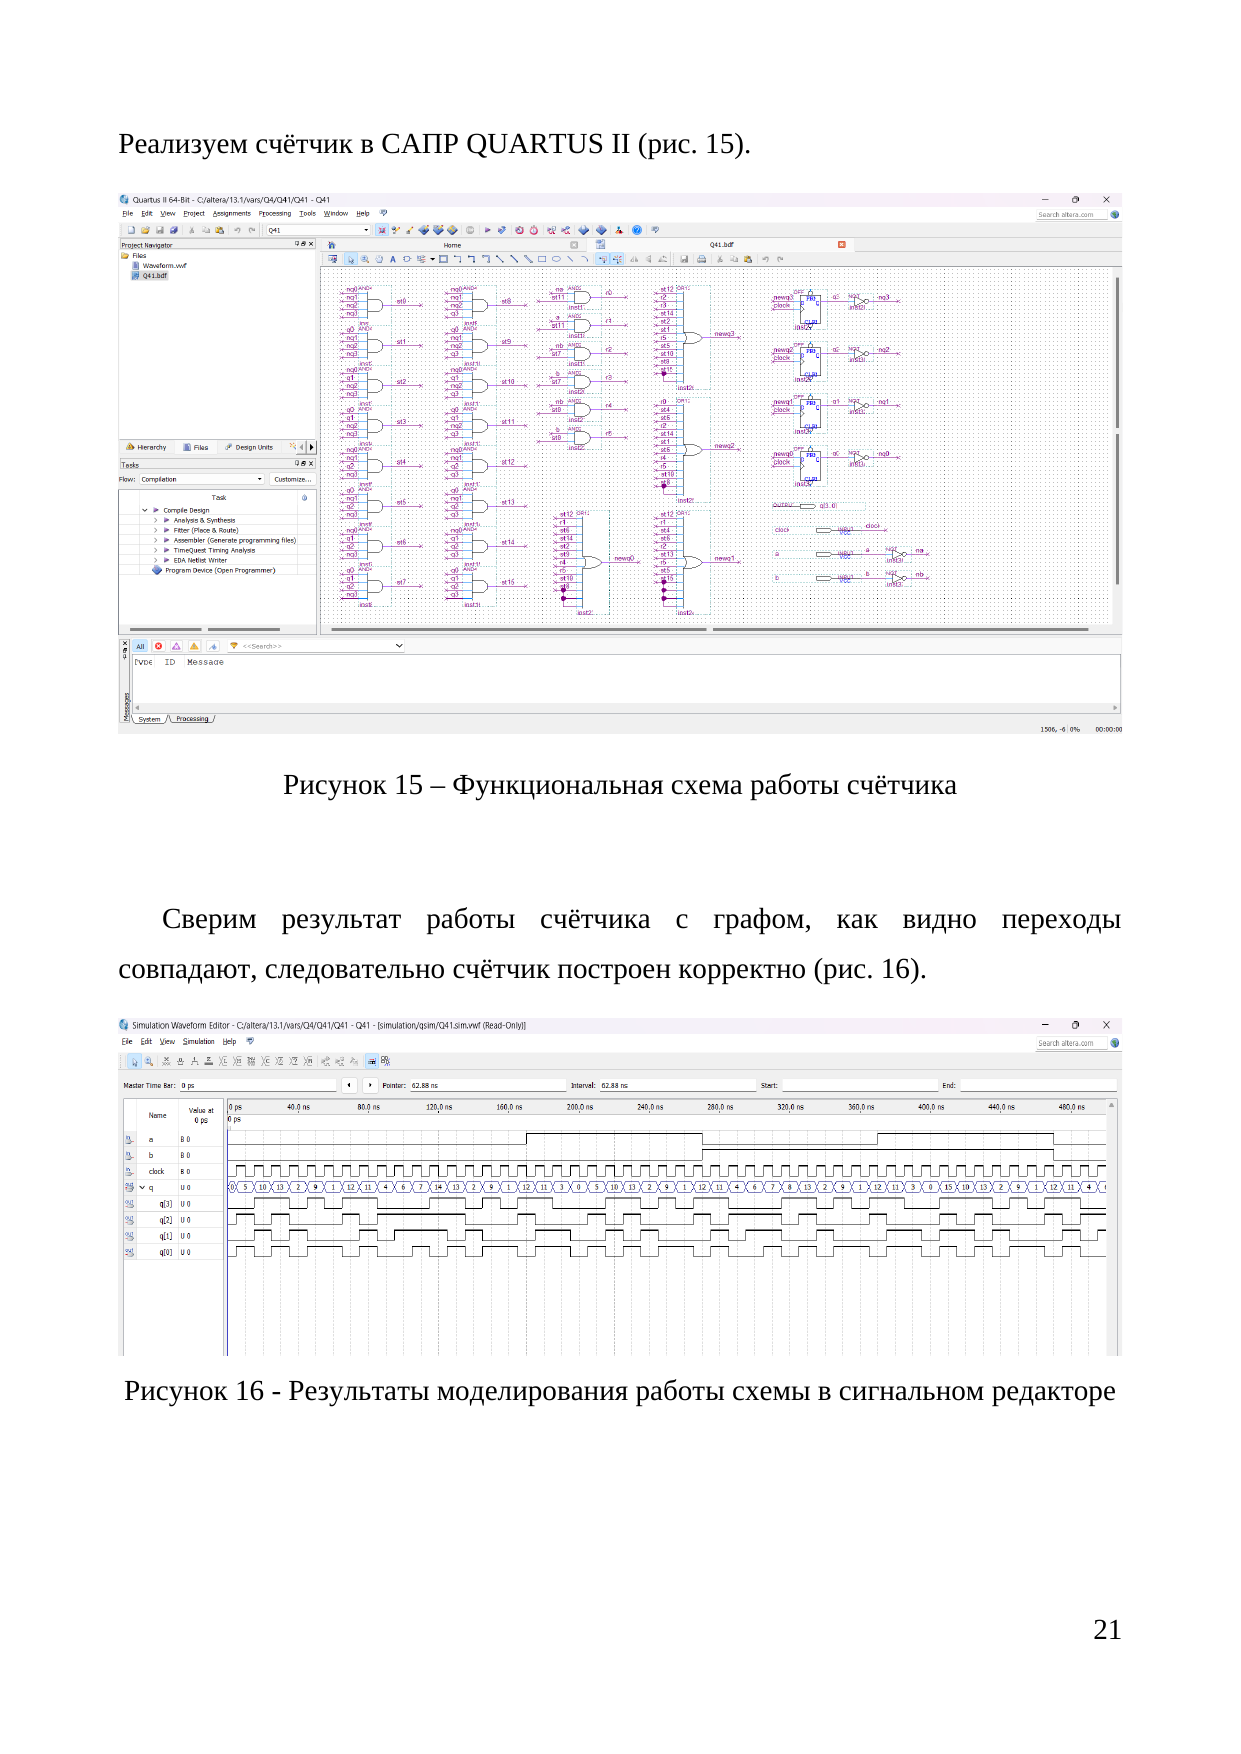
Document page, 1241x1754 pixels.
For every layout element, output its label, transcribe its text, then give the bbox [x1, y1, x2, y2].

text Рисунок 15 – Функциональная схема работы счётчика [118, 767, 1122, 801]
text Рисунок 16 - Результаты моделирования работы схемы в сигнальном редакторе [118, 1356, 1122, 1406]
text Сверим результат работы счётчика с графом, как видно переходы совпадают, следовательно счётчик построен корректно (рис. 16). [118, 901, 1122, 985]
picture [118, 193, 1123, 734]
text Реализуем счётчик в САПР QUARTUS II (рис. 15). [118, 126, 1122, 159]
picture [118, 1018, 1123, 1356]
